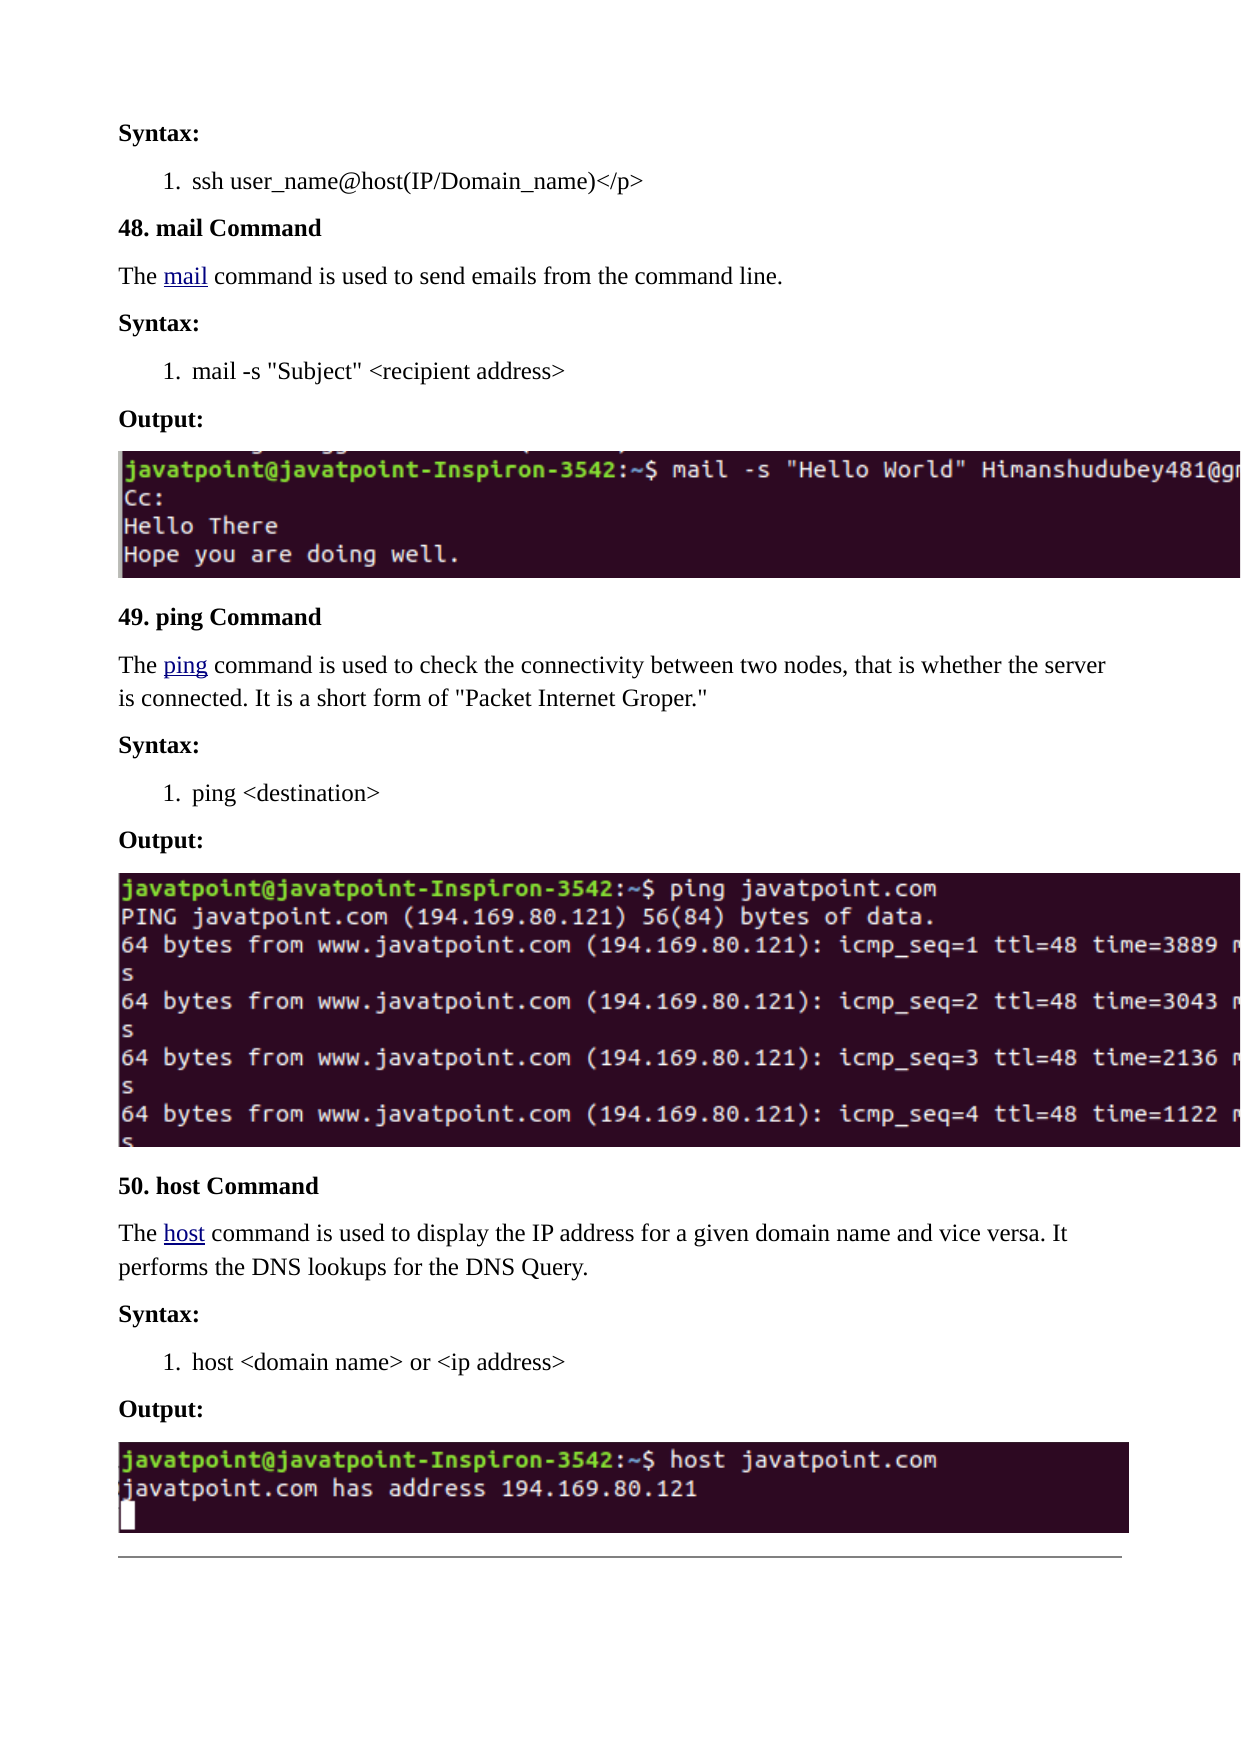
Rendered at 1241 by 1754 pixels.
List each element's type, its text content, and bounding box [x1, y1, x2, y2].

picture [118, 451, 1241, 578]
text Syntax: [118, 308, 1122, 337]
text Output: [118, 1394, 1122, 1423]
picture [118, 1442, 1129, 1533]
picture [118, 873, 1241, 1147]
text 48. mail Command [118, 213, 1122, 242]
text Output: [118, 826, 1122, 854]
text 49. ping Command [118, 602, 1122, 631]
text Syntax: [118, 730, 1122, 759]
text The ping command is used to check the connectivity between two nodes, that is whether the server is connected. It is a short form of "Packet Internet Groper." [118, 650, 1122, 712]
list ssh user_name@host(IP/Domain_name)</p> [162, 166, 1122, 194]
text Output: [118, 404, 1122, 432]
text Syntax: [118, 1299, 1122, 1328]
text Syntax: [118, 118, 1122, 147]
text The mail command is used to send emails from the command line. [118, 261, 1122, 290]
list mail -s "Subject" <recipient address> [162, 356, 1122, 385]
text The host command is used to display the IP address for a given domain name and vice versa. It performs the DNS lookups for the DNS Query. [118, 1218, 1122, 1280]
list host <domain name> or <ip address> [162, 1347, 1122, 1376]
text 50. host Command [118, 1171, 1122, 1200]
list ping <destination> [162, 778, 1122, 807]
